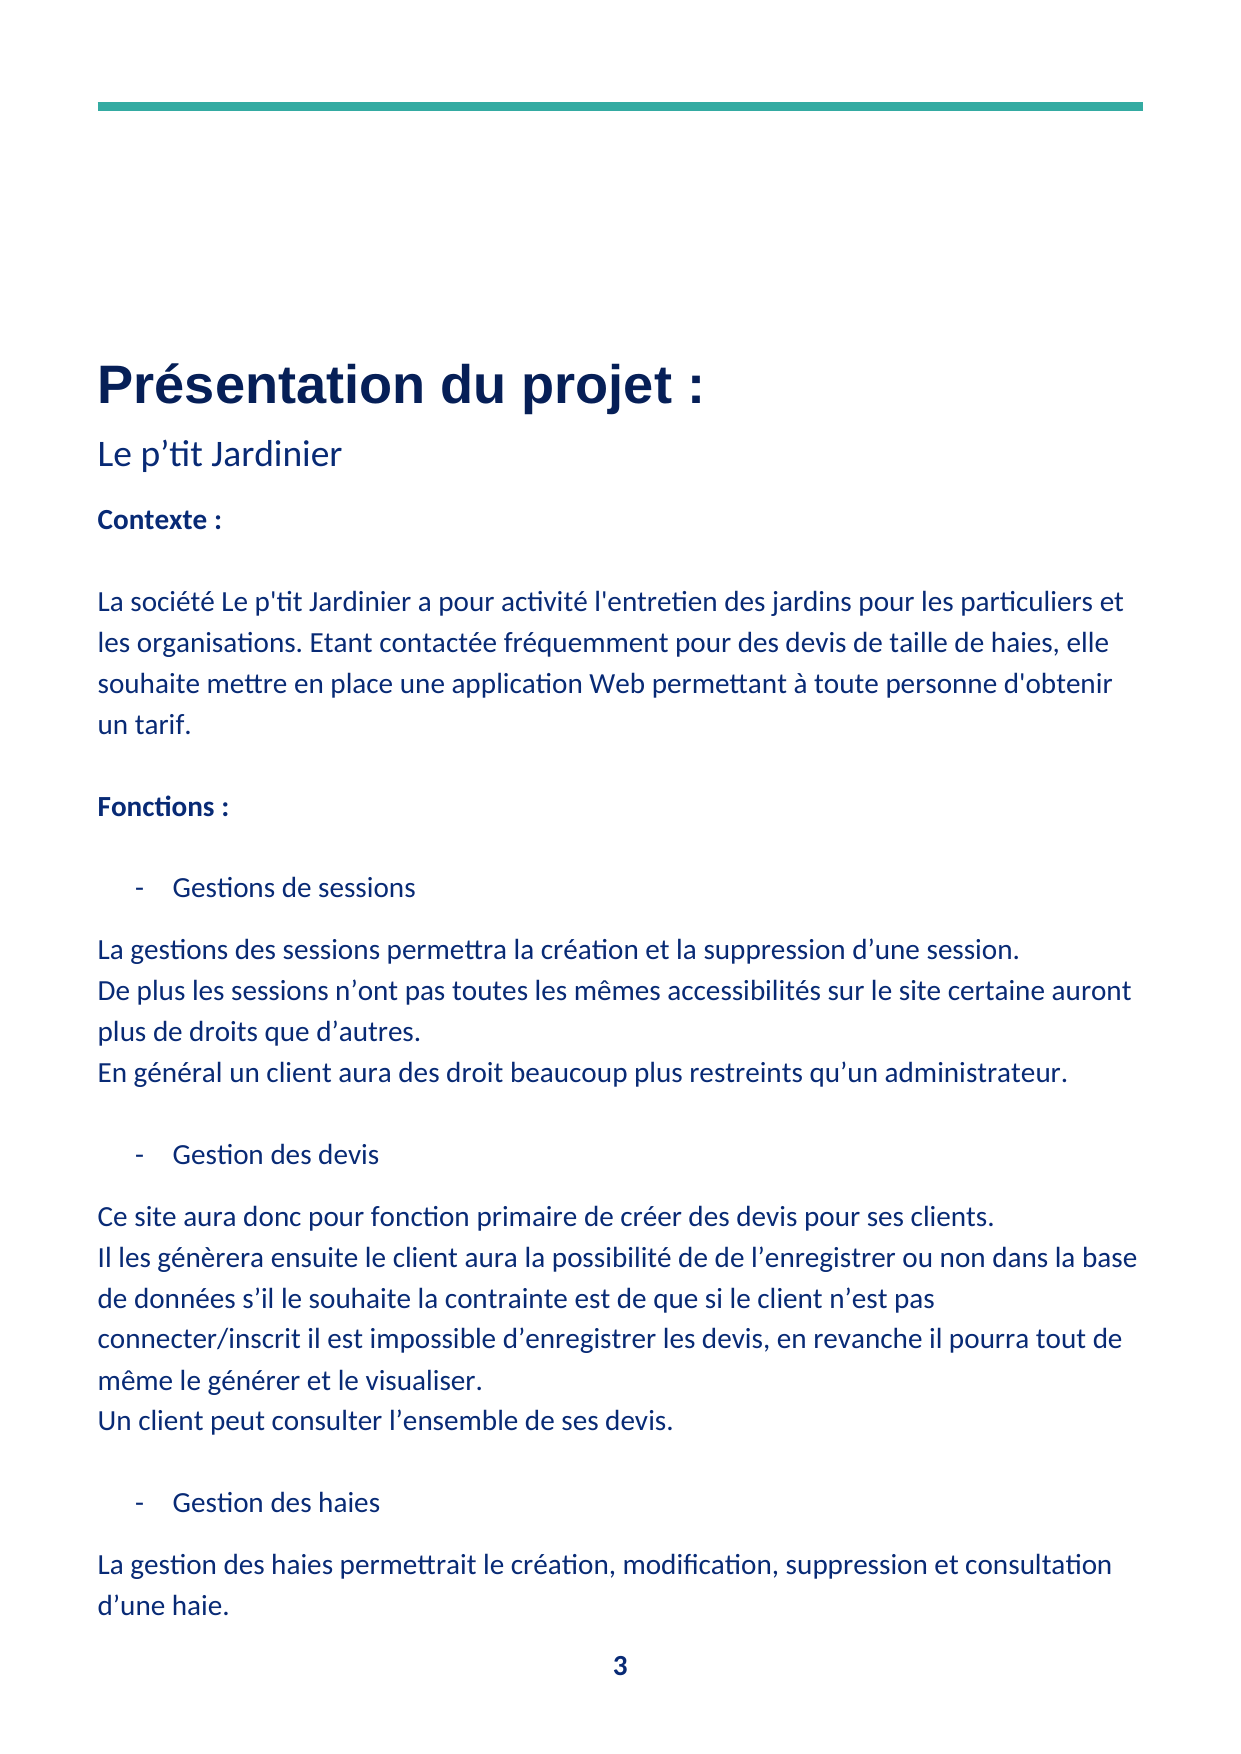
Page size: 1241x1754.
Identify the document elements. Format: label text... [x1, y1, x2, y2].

text La gestions des sessions permettra la création et la suppression d’une session. [97, 931, 1143, 967]
text De plus les sessions n’ont pas toutes les mêmes accessibilités sur le site certaine auront plus de droits que d’autres. [97, 972, 1143, 1049]
text Ce site aura donc pour fonction primaire de créer des devis pour ses clients. [97, 1198, 1143, 1233]
text Il les génèrera ensuite le client aura la possibilité de de l’enregistrer ou non dans la base de données s’il le souhaite la contrainte est de que si le client n’est pas connecter/inscrit il est impossible d’enregistrer les devis, en revanche il pourra tout de même le générer et le visualiser. [97, 1239, 1143, 1397]
text Un client peut consulter l’ensemble de ses devis. [97, 1402, 1143, 1438]
text Fonctions : [97, 788, 1143, 823]
list Gestion des haies [135, 1484, 1143, 1520]
list Gestions de sessions [135, 869, 1143, 905]
text En général un client aura des droit beaucoup plus restreints qu’un administrateur. [97, 1054, 1143, 1090]
subtitle Présentation du projet : [97, 352, 1143, 415]
list Gestion des devis [135, 1136, 1143, 1172]
text La gestion des haies permettrait le création, modification, suppression et consultation d’une haie. [97, 1546, 1143, 1623]
text Contexte : [97, 501, 1143, 537]
subtitle Le p’tit Jardinier [97, 430, 1143, 476]
text La société Le p'tit Jardinier a pour activité l'entretien des jardins pour les particuliers et les organisations. Etant contactée fréquemment pour des devis de taille de haies, elle souhaite mettre en place une application Web permettant à toute personne d'obtenir un tarif. [97, 583, 1143, 741]
